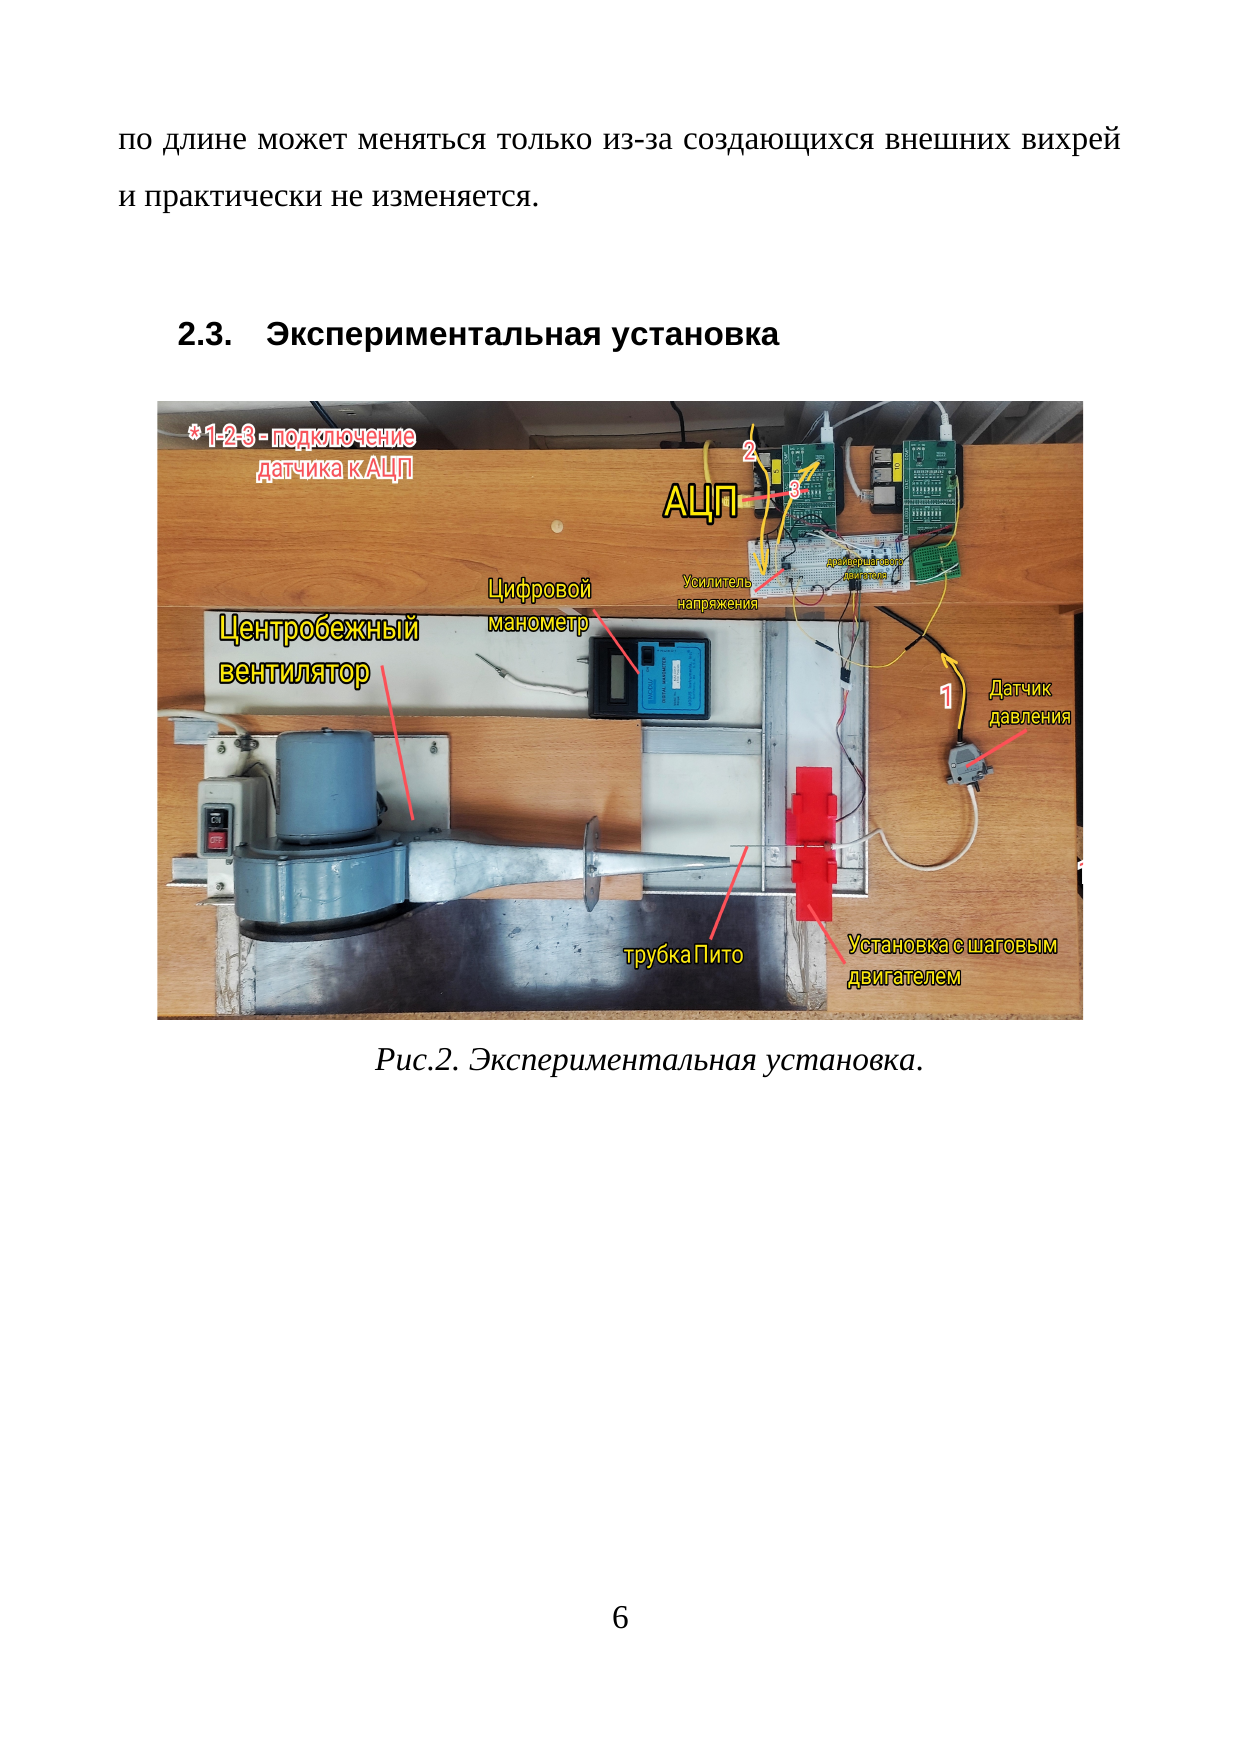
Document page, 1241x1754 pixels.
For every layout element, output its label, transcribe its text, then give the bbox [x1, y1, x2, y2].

text Рис.2. Экспериментальная установка. [118, 1039, 1122, 1077]
subtitle Экспериментальная установка [118, 314, 1122, 353]
picture [157, 401, 1084, 1020]
text по длине может меняться только из-за создающихся внешних вихрей и практически не изменяется. [118, 118, 1122, 214]
